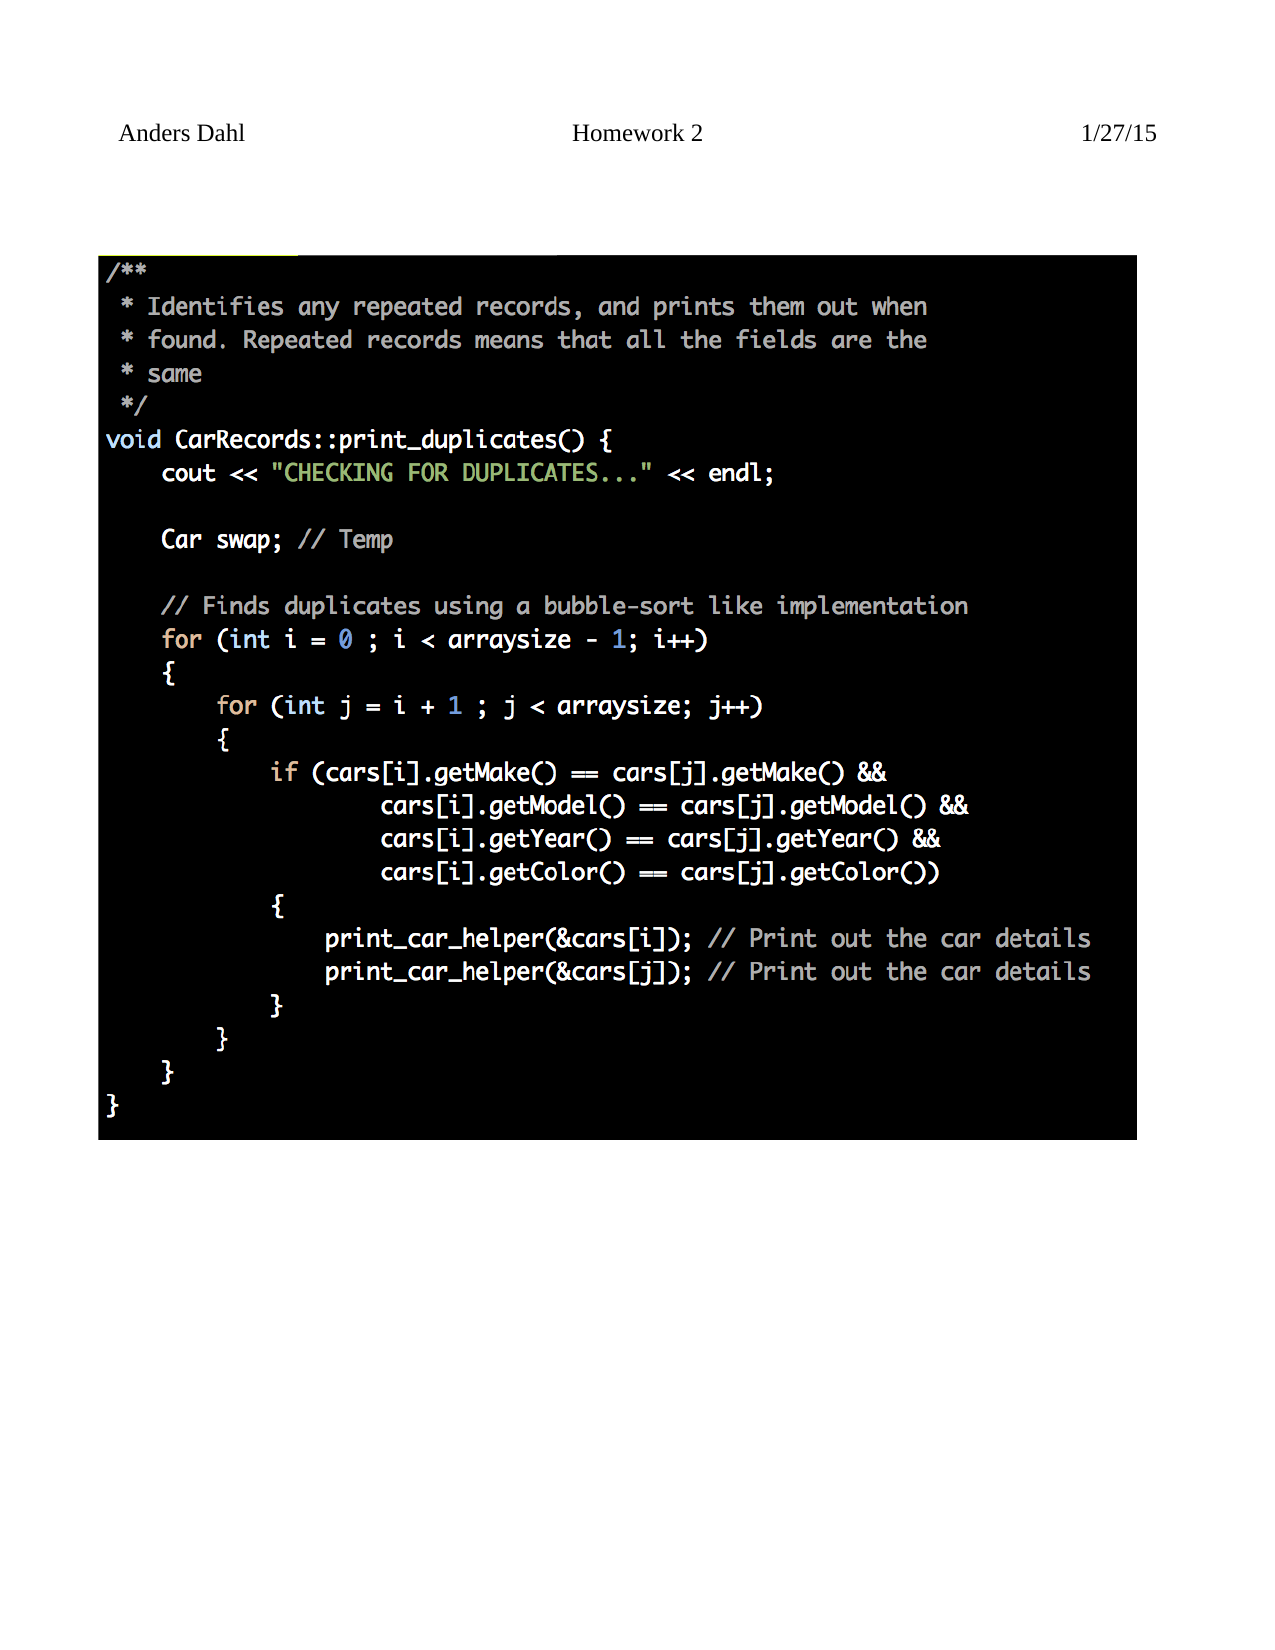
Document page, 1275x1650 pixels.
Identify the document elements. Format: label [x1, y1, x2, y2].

picture [98, 255, 1137, 1140]
